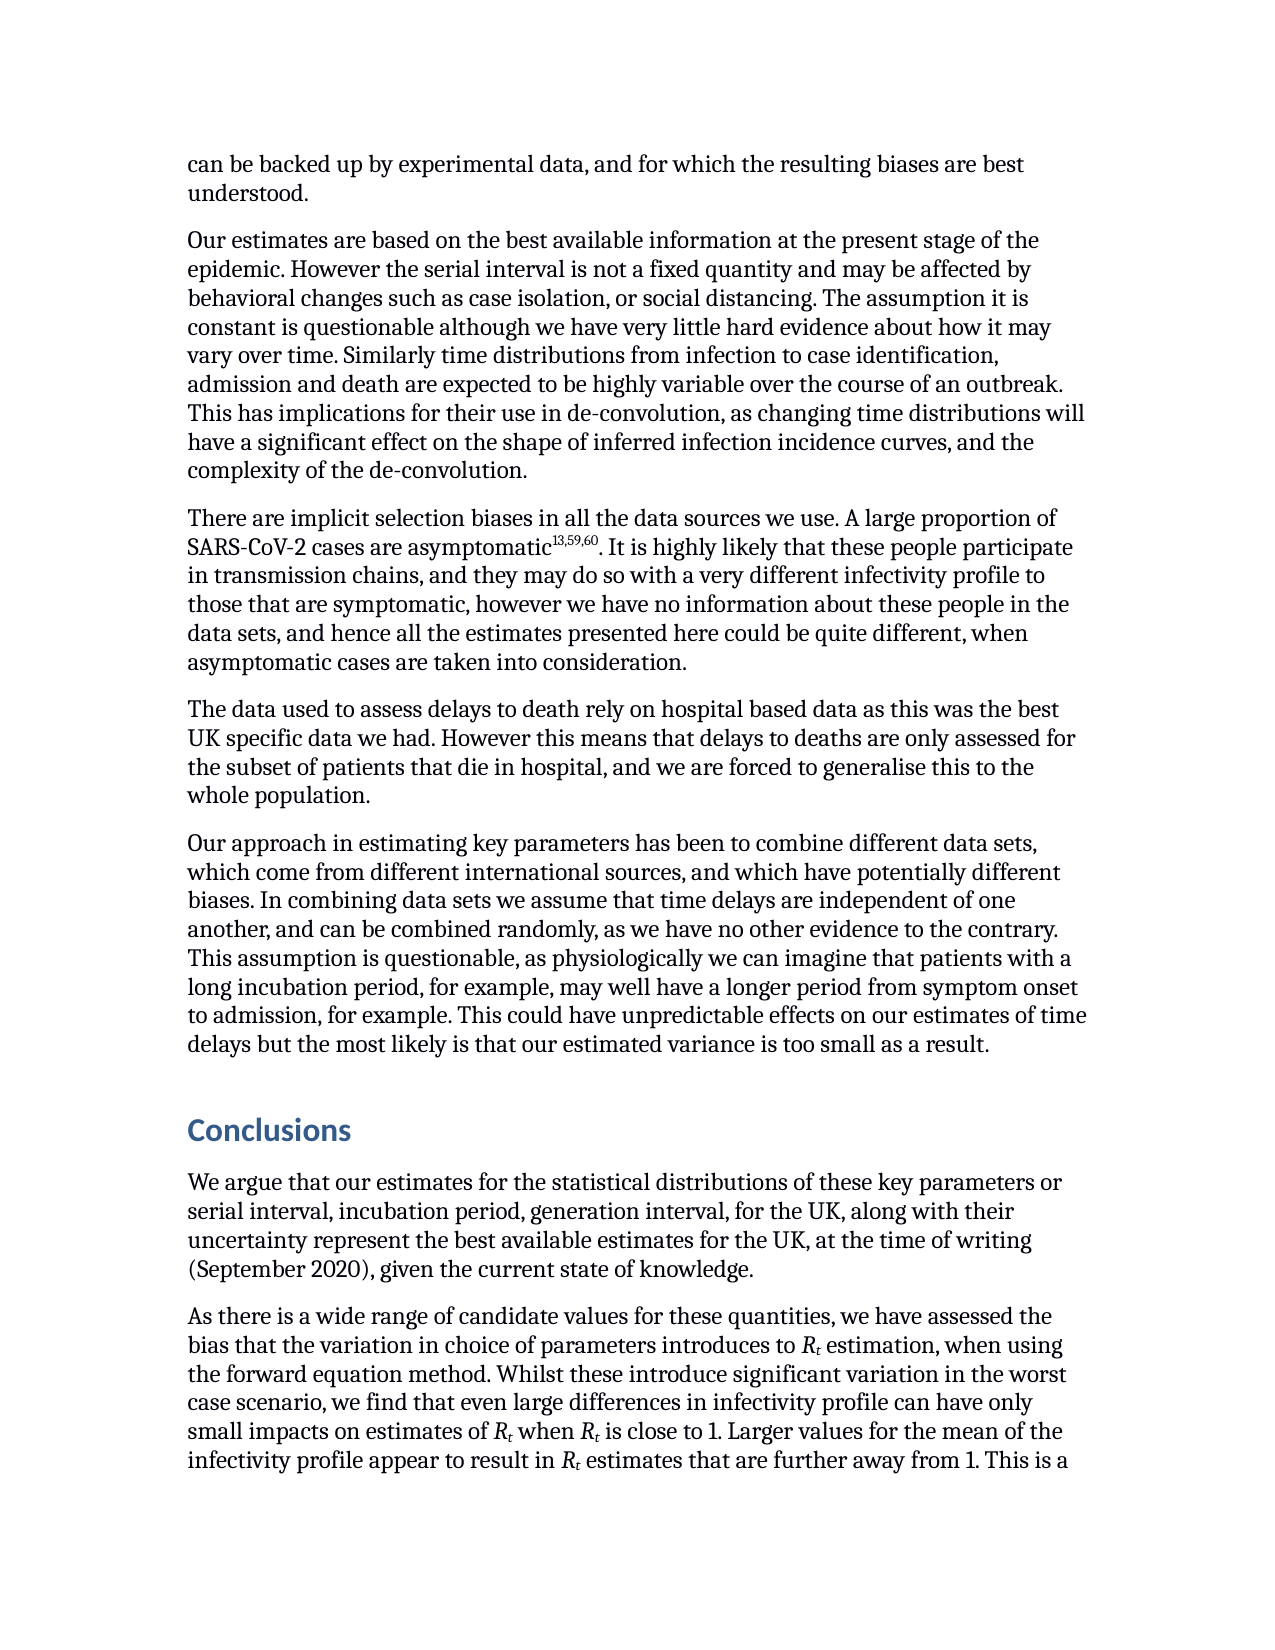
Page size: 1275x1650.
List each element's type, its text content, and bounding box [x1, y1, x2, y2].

text We argue that our estimates for the statistical distributions of these key parameters or serial interval, incubation period, generation interval, for the UK, along with their uncertainty represent the best available estimates for the UK, at the time of writing (September 2020), given the current state of knowledge. [187, 1168, 1087, 1283]
text can be backed up by experimental data, and for which the resulting biases are best understood. [187, 150, 1087, 207]
subtitle Conclusions [187, 1109, 1087, 1149]
text Our approach in estimating key parameters has been to combine different data sets, which come from different international sources, and which have potentially different biases. In combining data sets we assume that time delays are independent of one another, and can be combined randomly, as we have no other evidence to the contrary. This assumption is questionable, as physiologically we can imagine that patients with a long incubation period, for example, may well have a longer period from symptom onset to admission, for example. This could have unpredictable effects on our estimates of time delays but the most likely is that our estimated variance is too small as a result. [187, 829, 1087, 1059]
text There are implicit selection biases in all the data sources we use. A large proportion of SARS-CoV-2 cases are asymptomatic13,59,60. It is highly likely that these people participate in transmission chains, and they may do so with a very different infectivity profile to those that are symptomatic, however we have no information about these people in the data sets, and hence all the estimates presented here could be quite different, when asymptomatic cases are taken into consideration. [187, 504, 1087, 676]
text Our estimates are based on the best available information at the present stage of the epidemic. However the serial interval is not a fixed quantity and may be affected by behavioral changes such as case isolation, or social distancing. The assumption it is constant is questionable although we have very little hard evidence about how it may vary over time. Similarly time distributions from infection to case identification, admission and death are expected to be highly variable over the course of an outbreak. This has implications for their use in de-convolution, as changing time distributions will have a significant effect on the shape of inferred infection incidence curves, and the complexity of the de-convolution. [187, 226, 1087, 485]
text As there is a wide range of candidate values for these quantities, we have assessed the bias that the variation in choice of parameters introduces to Rt estimation, when using the forward equation method. Whilst these introduce significant variation in the worst case scenario, we find that even large differences in infectivity profile can have only small impacts on estimates of Rt when Rt is close to 1. Larger values for the mean of the infectivity profile appear to result in Rt estimates that are further away from 1. This is a [187, 1302, 1087, 1474]
text The data used to assess delays to death rely on hospital based data as this was the best UK specific data we had. However this means that delays to deaths are only assessed for the subset of patients that die in hospital, and we are forced to generalise this to the whole population. [187, 695, 1087, 810]
